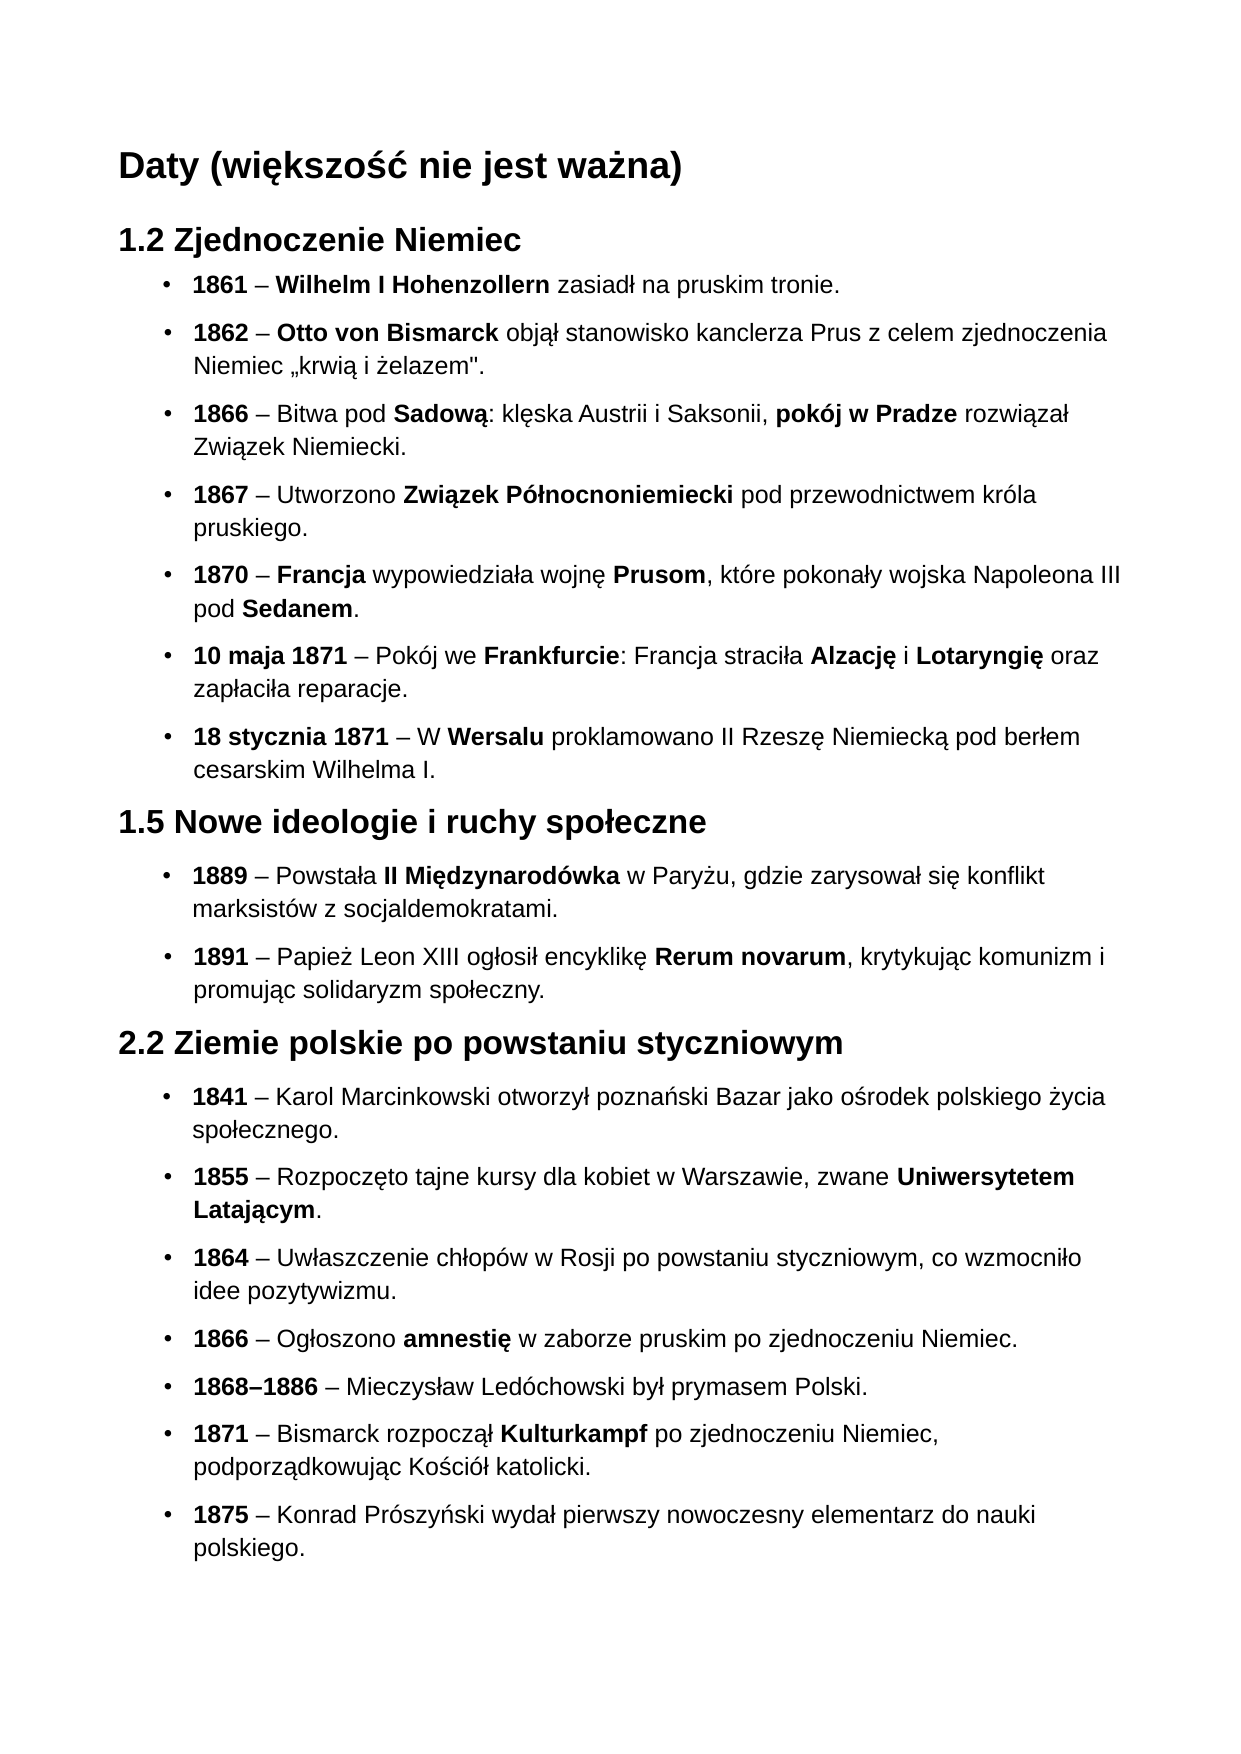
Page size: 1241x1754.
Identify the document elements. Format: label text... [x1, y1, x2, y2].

list 1866 – Bitwa pod Sadową: klęska Austrii i Saksonii, pokój w Pradze rozwiązał Związek Niemiecki. [164, 399, 1122, 461]
list 1855 – Rozpoczęto tajne kursy dla kobiet w Warszawie, zwane Uniwersytetem Latającym. [164, 1162, 1122, 1224]
list 1841 – Karol Marcinkowski otworzył poznański Bazar jako ośrodek polskiego życia społecznego. [162, 1082, 1122, 1143]
list 18 stycznia 1871 – W Wersalu proklamowano II Rzeszę Niemiecką pod berłem cesarskim Wilhelma I. [164, 722, 1122, 784]
list 1889 – Powstała II Międzynarodówka w Paryżu, gdzie zarysował się konflikt marksistów z socjaldemokratami. [162, 861, 1122, 923]
subtitle 2.2 Ziemie polskie po powstaniu styczniowym [118, 1023, 1122, 1061]
list 1868–1886 – Mieczysław Ledóchowski był prymasem Polski. [164, 1371, 1122, 1400]
list 10 maja 1871 – Pokój we Frankfurcie: Francja straciła Alzację i Lotaryngię oraz zapłaciła reparacje. [164, 641, 1122, 703]
list 1875 – Konrad Prószyński wydał pierwszy nowoczesny elementarz do nauki polskiego. [164, 1500, 1122, 1562]
list 1861 – Wilhelm I Hohenzollern zasiadł na pruskim tronie. [162, 271, 1122, 299]
list 1867 – Utworzono Związek Północnoniemiecki pod przewodnictwem króla pruskiego. [164, 480, 1122, 542]
subtitle Daty (większość nie jest ważna) [118, 143, 1122, 186]
list 1891 – Papież Leon XIII ogłosił encyklikę Rerum novarum, krytykując komunizm i promując solidaryzm społeczny. [164, 942, 1122, 1004]
list 1870 – Francja wypowiedziała wojnę Prusom, które pokonały wojska Napoleona III pod Sedanem. [164, 560, 1122, 622]
list 1864 – Uwłaszczenie chłopów w Rosji po powstaniu styczniowym, co wzmocniło idee pozytywizmu. [164, 1243, 1122, 1305]
list 1862 – Otto von Bismarck objął stanowisko kanclerza Prus z celem zjednoczenia Niemiec „krwią i żelazem". [164, 318, 1122, 380]
subtitle 1.5 Nowe ideologie i ruchy społeczne [118, 803, 1122, 841]
subtitle 1.2 Zjednoczenie Niemiec [118, 219, 1122, 258]
list 1866 – Ogłoszono amnestię w zaborze pruskim po zjednoczeniu Niemiec. [164, 1324, 1122, 1353]
list 1871 – Bismarck rozpoczął Kulturkampf po zjednoczeniu Niemiec, podporządkowując Kościół katolicki. [164, 1419, 1122, 1481]
